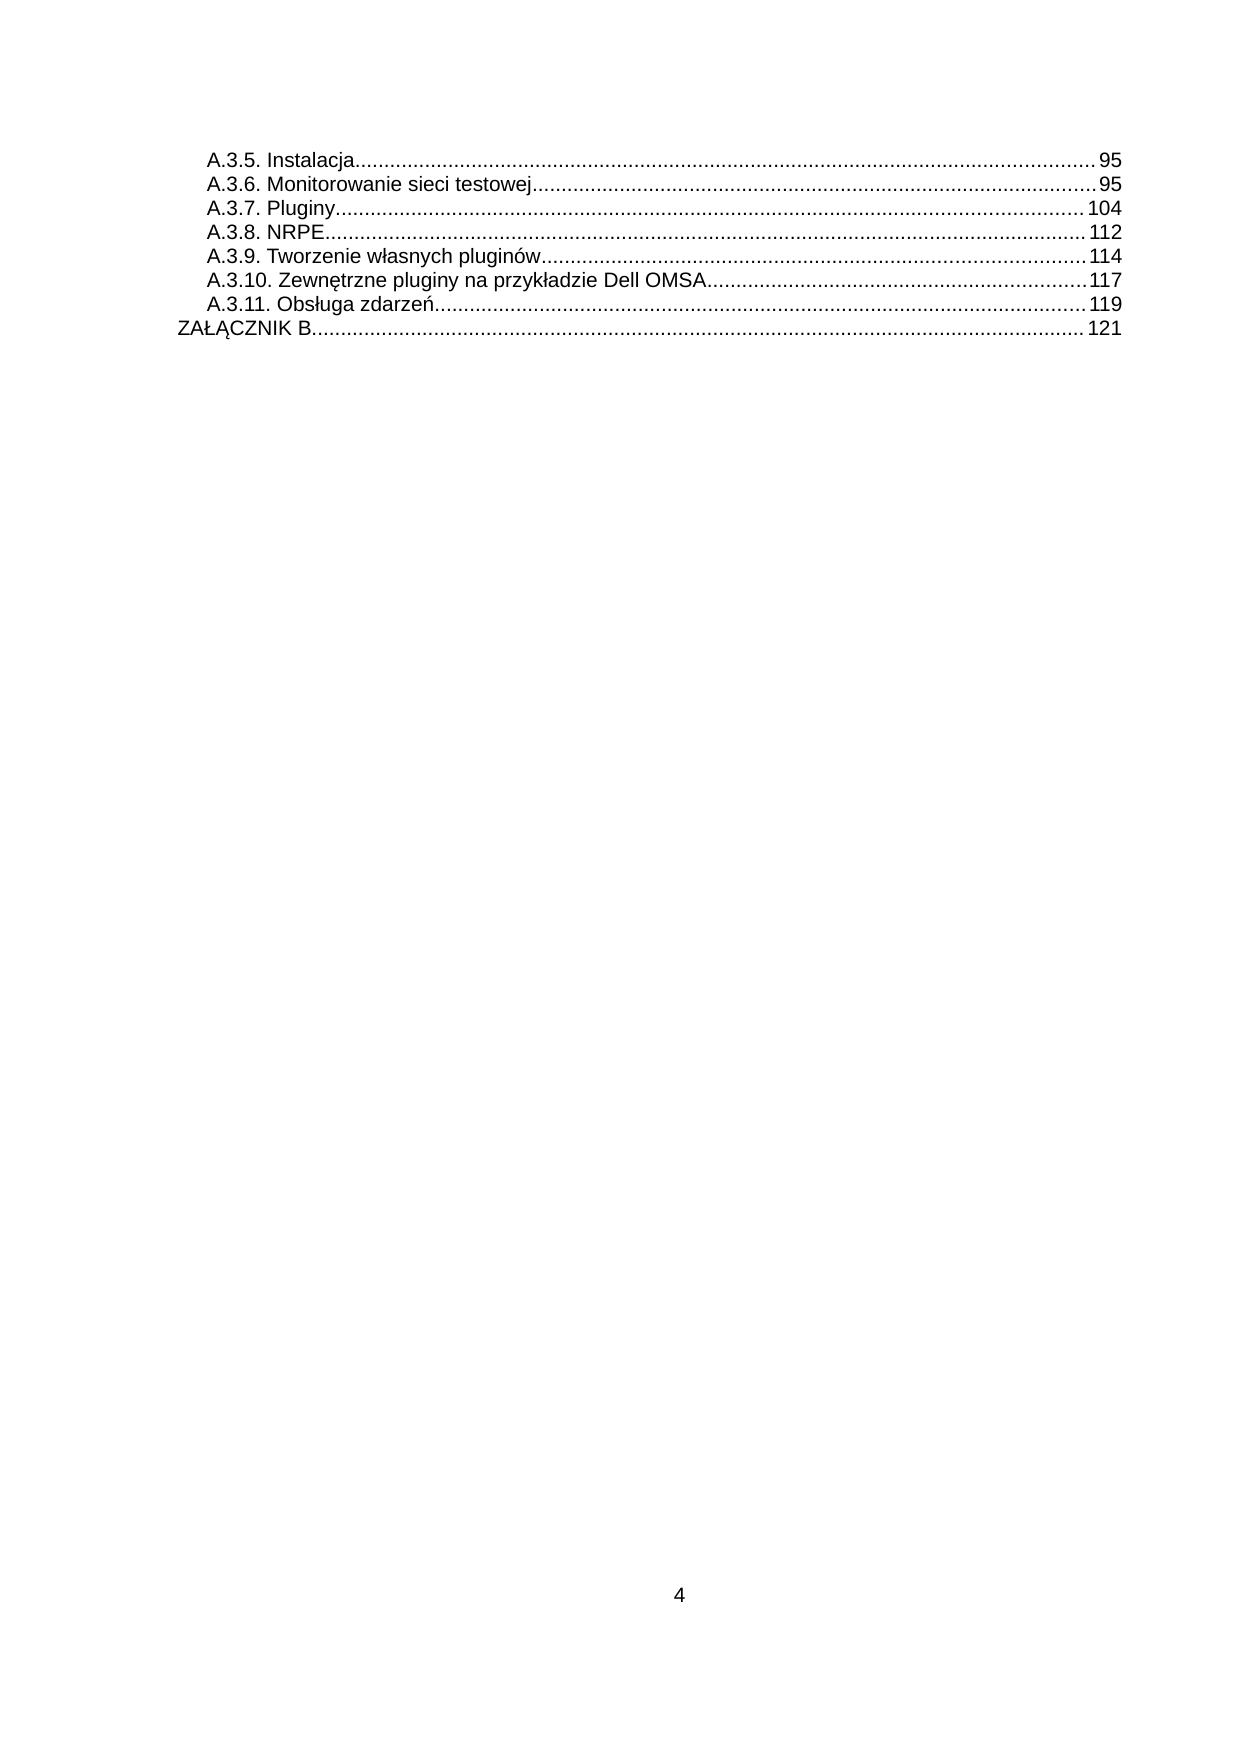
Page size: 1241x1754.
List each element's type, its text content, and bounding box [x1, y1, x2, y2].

text A.3.11. Obsługa zdarzeń 119 [207, 291, 1122, 315]
text A.3.6. Monitorowanie sieci testowej 95 [207, 172, 1122, 196]
text ZAŁĄCZNIK B 121 [177, 315, 1122, 339]
text A.3.5. Instalacja 95 [207, 148, 1122, 172]
text A.3.10. Zewnętrzne pluginy na przykładzie Dell OMSA 117 [207, 267, 1122, 291]
text A.3.8. NRPE 112 [207, 219, 1122, 243]
text A.3.7. Pluginy 104 [207, 196, 1122, 219]
text A.3.9. Tworzenie własnych pluginów 114 [207, 243, 1122, 267]
